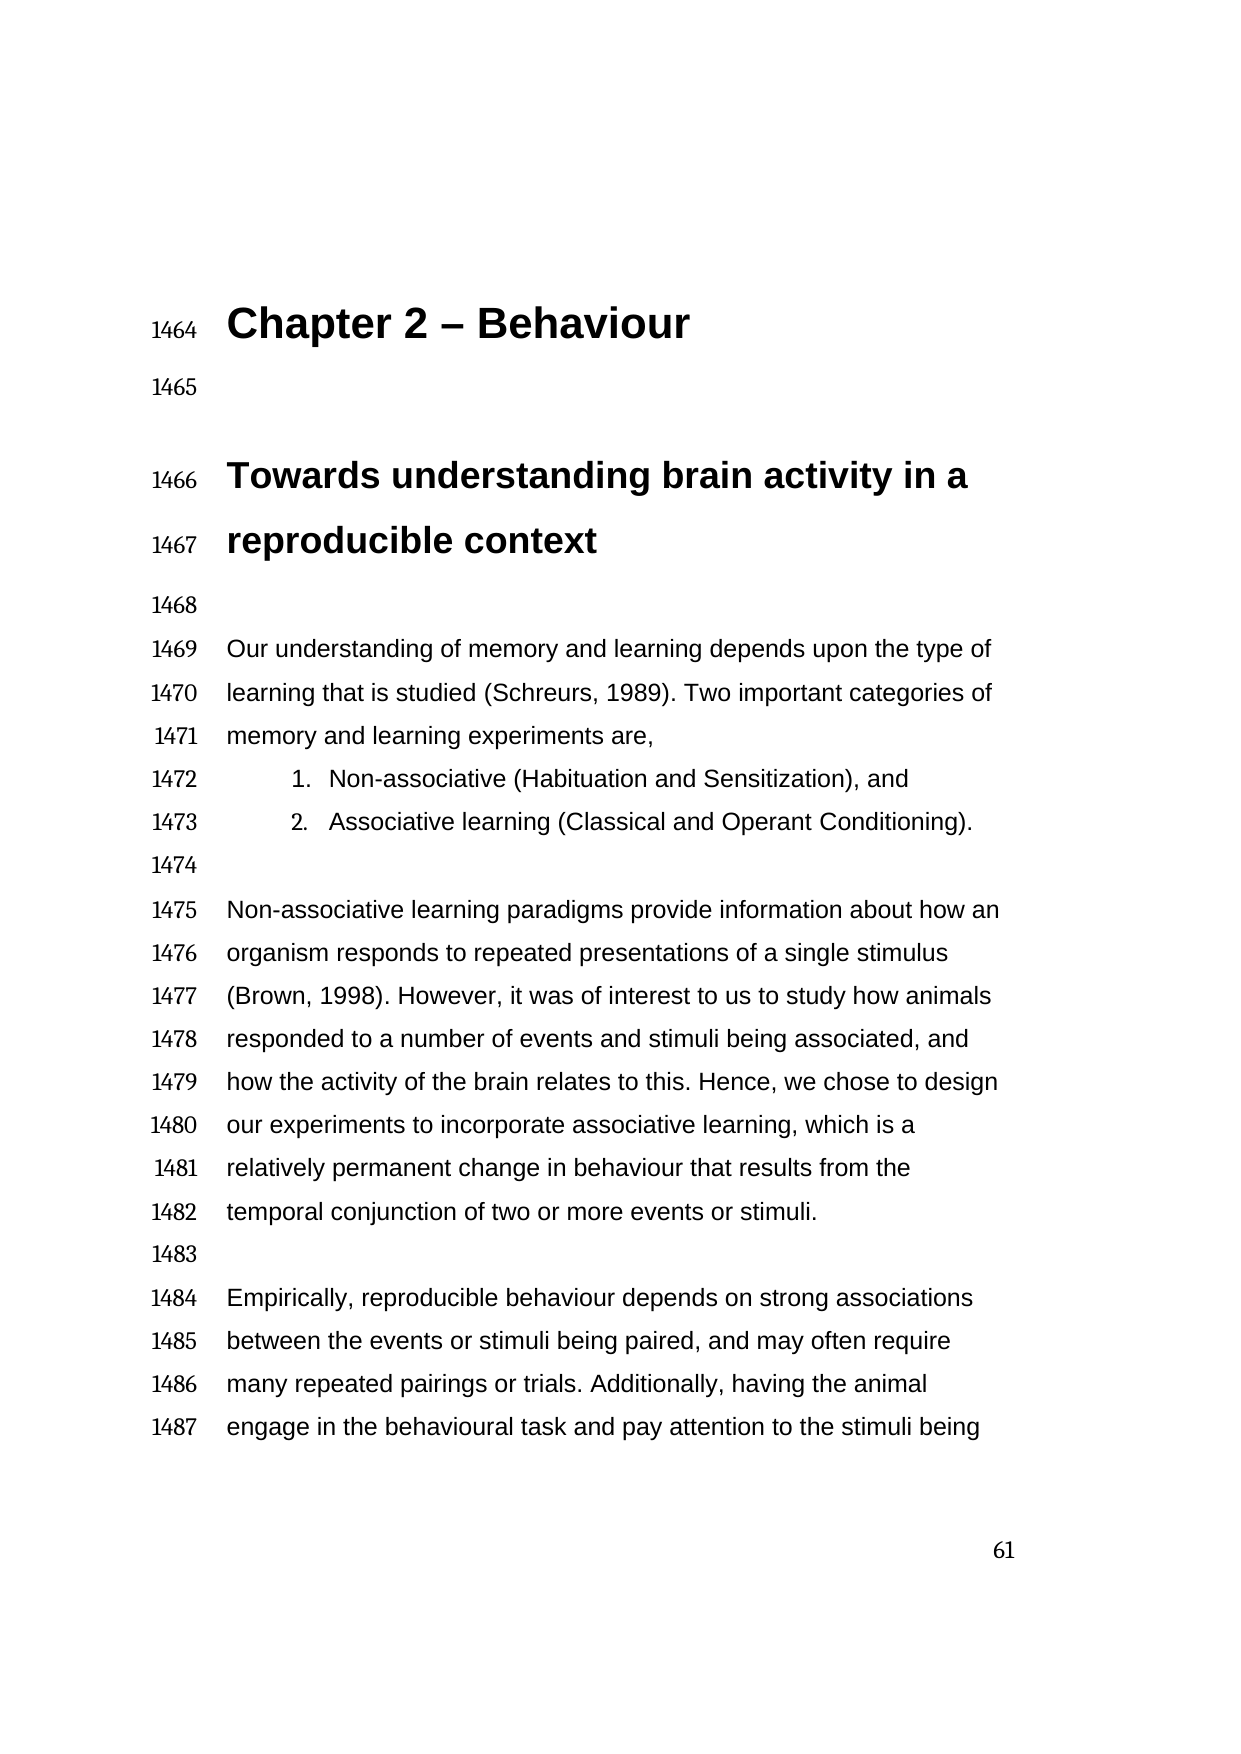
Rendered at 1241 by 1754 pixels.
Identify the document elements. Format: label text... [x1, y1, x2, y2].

list Non-associative (Habituation and Sensitization), and [291, 764, 1014, 793]
text Our understanding of memory and learning depends upon the type of learning that is studied (Schreurs, 1989)⁠. Two important categories of memory and learning experiments are, [226, 634, 1014, 749]
subtitle Towards understanding brain activity in a reproducible context [226, 454, 1014, 561]
text Empirically, reproducible behaviour depends on strong associations between the events or stimuli being paired, and may often require many repeated pairings or trials. Additionally, having the animal engage in the behavioural task and pay attention to the stimuli being [226, 1283, 1014, 1441]
text Non-associative learning paradigms provide information about how an organism responds to repeated presentations of a single stimulus (Brown, 1998)⁠. However, it was of interest to us to study how animals responded to a number of events and stimuli being associated, and how the activity of the brain relates to this. Hence, we chose to design our experiments to incorporate associative learning, which is a relatively permanent change in behaviour that results from the temporal conjunction of two or more events or stimuli. [226, 894, 1014, 1225]
subtitle Chapter 2 – Behaviour [226, 298, 1014, 348]
list Associative learning (Classical and Operant Conditioning). [291, 807, 1014, 837]
